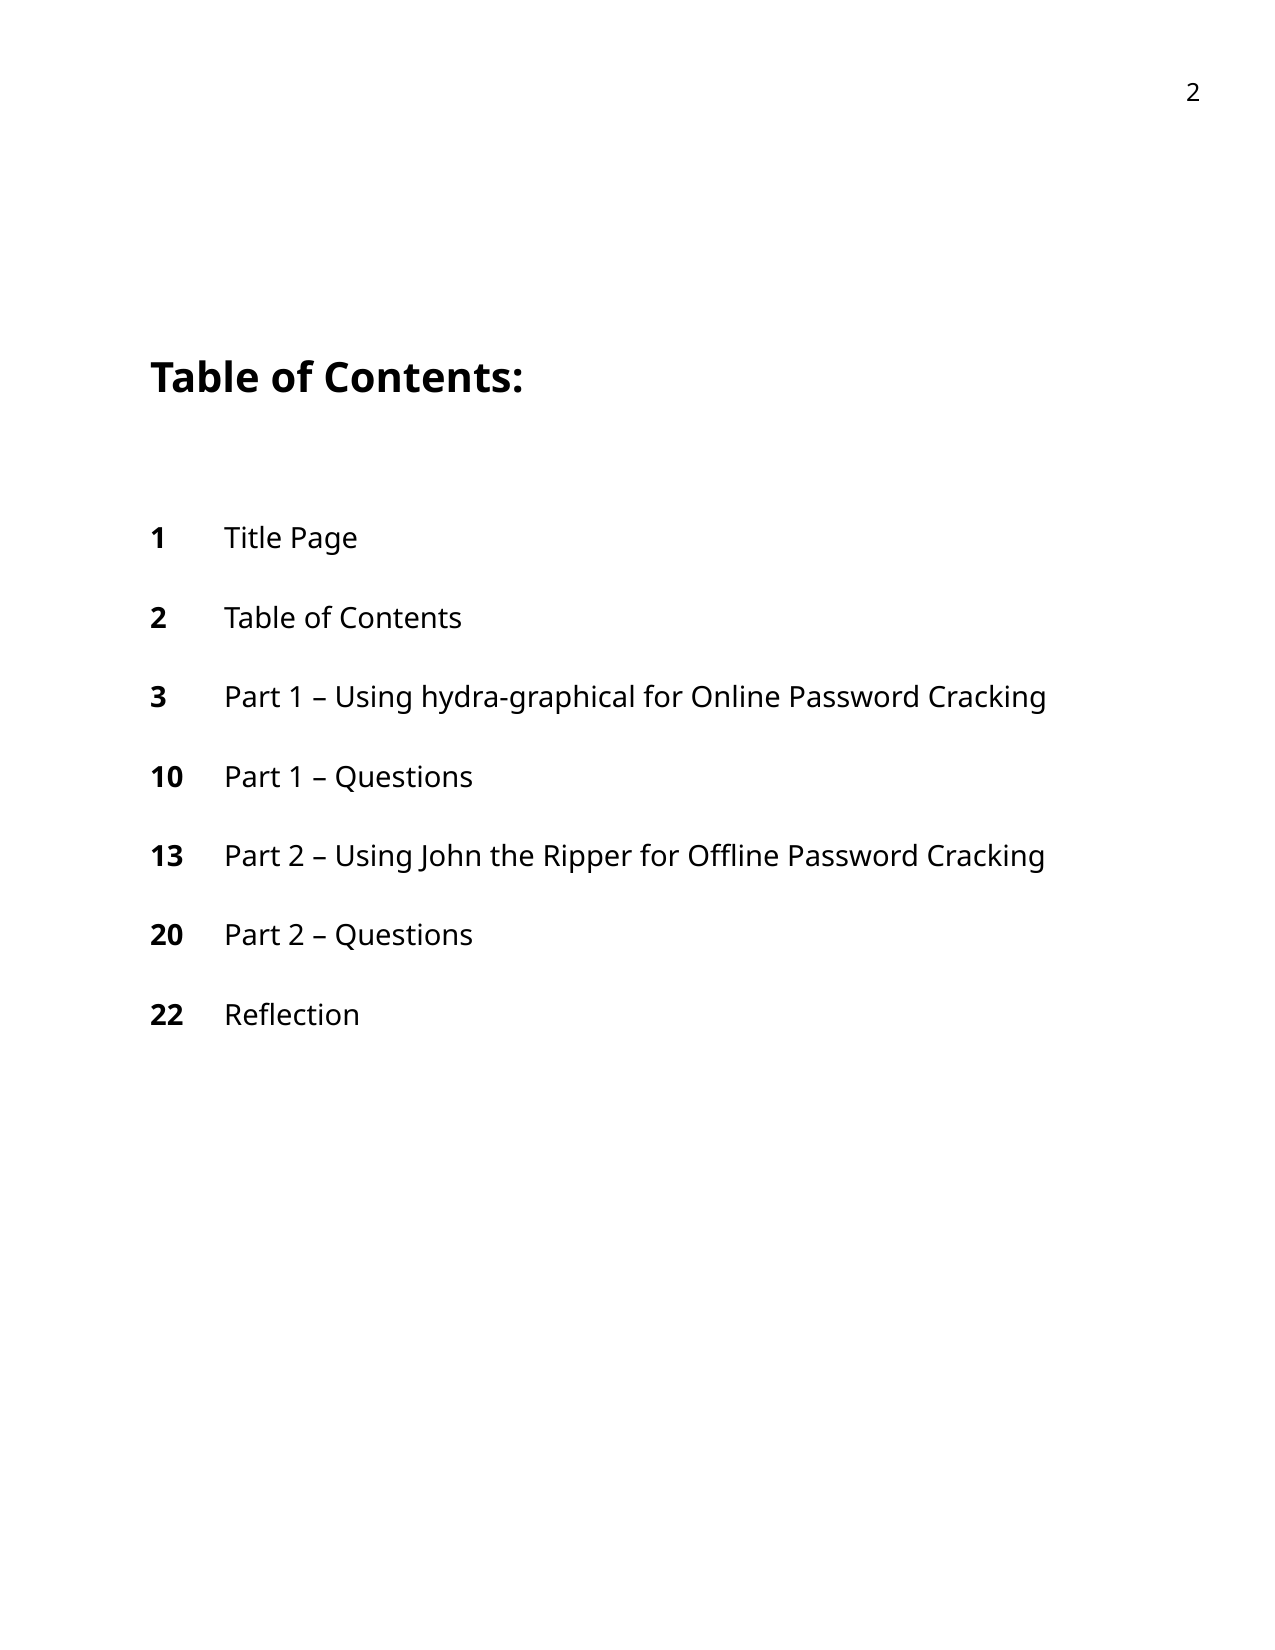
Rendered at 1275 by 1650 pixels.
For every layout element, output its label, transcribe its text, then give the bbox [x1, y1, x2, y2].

text 2 Table of Contents [150, 597, 1200, 637]
text Table of Contents: [150, 347, 1200, 404]
text 10 Part 1 – Questions [150, 756, 1200, 796]
text 13 Part 2 – Using John the Ripper for Offline Password Cracking [150, 835, 1200, 875]
text 3 Part 1 – Using hydra-graphical for Online Password Cracking [150, 677, 1200, 716]
text 1 Title Page [150, 518, 1200, 557]
text 20 Part 2 – Questions [150, 915, 1200, 954]
text 22 Reflection [150, 994, 1200, 1034]
